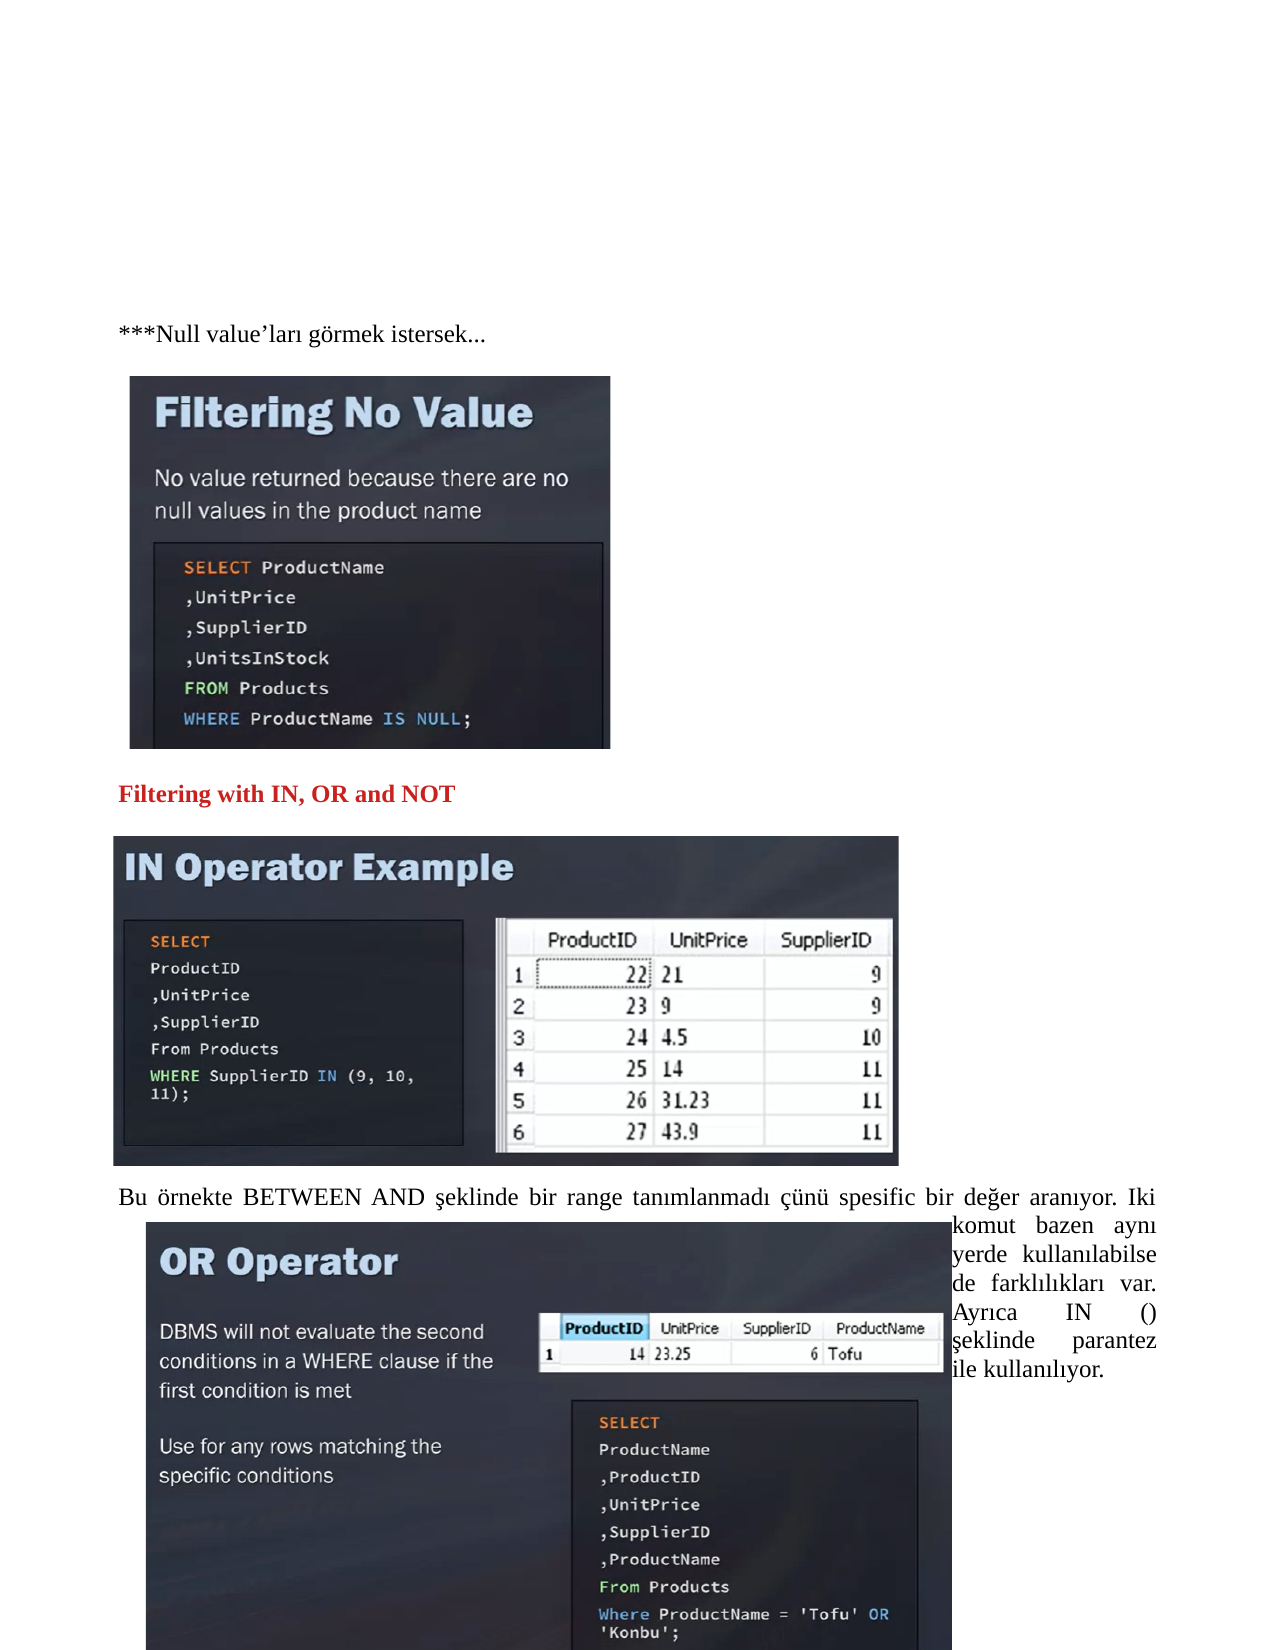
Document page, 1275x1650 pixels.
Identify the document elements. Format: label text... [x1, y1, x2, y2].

picture [113, 836, 899, 1166]
picture [145, 1222, 952, 1650]
text Bu örnekte BETWEEN AND şeklinde bir range tanımlanmadı çünü spesific bir değer aranıyor. Iki komut bazen aynı yerde kullanılabilse de farklılıkları var. Ayrıca IN () şeklinde parantez ile kullanılıyor. [118, 1182, 1157, 1383]
picture [129, 376, 611, 749]
text Filtering with IN, OR and NOT [118, 779, 1157, 808]
text ***Null value’ları görmek istersek... [118, 319, 1157, 348]
